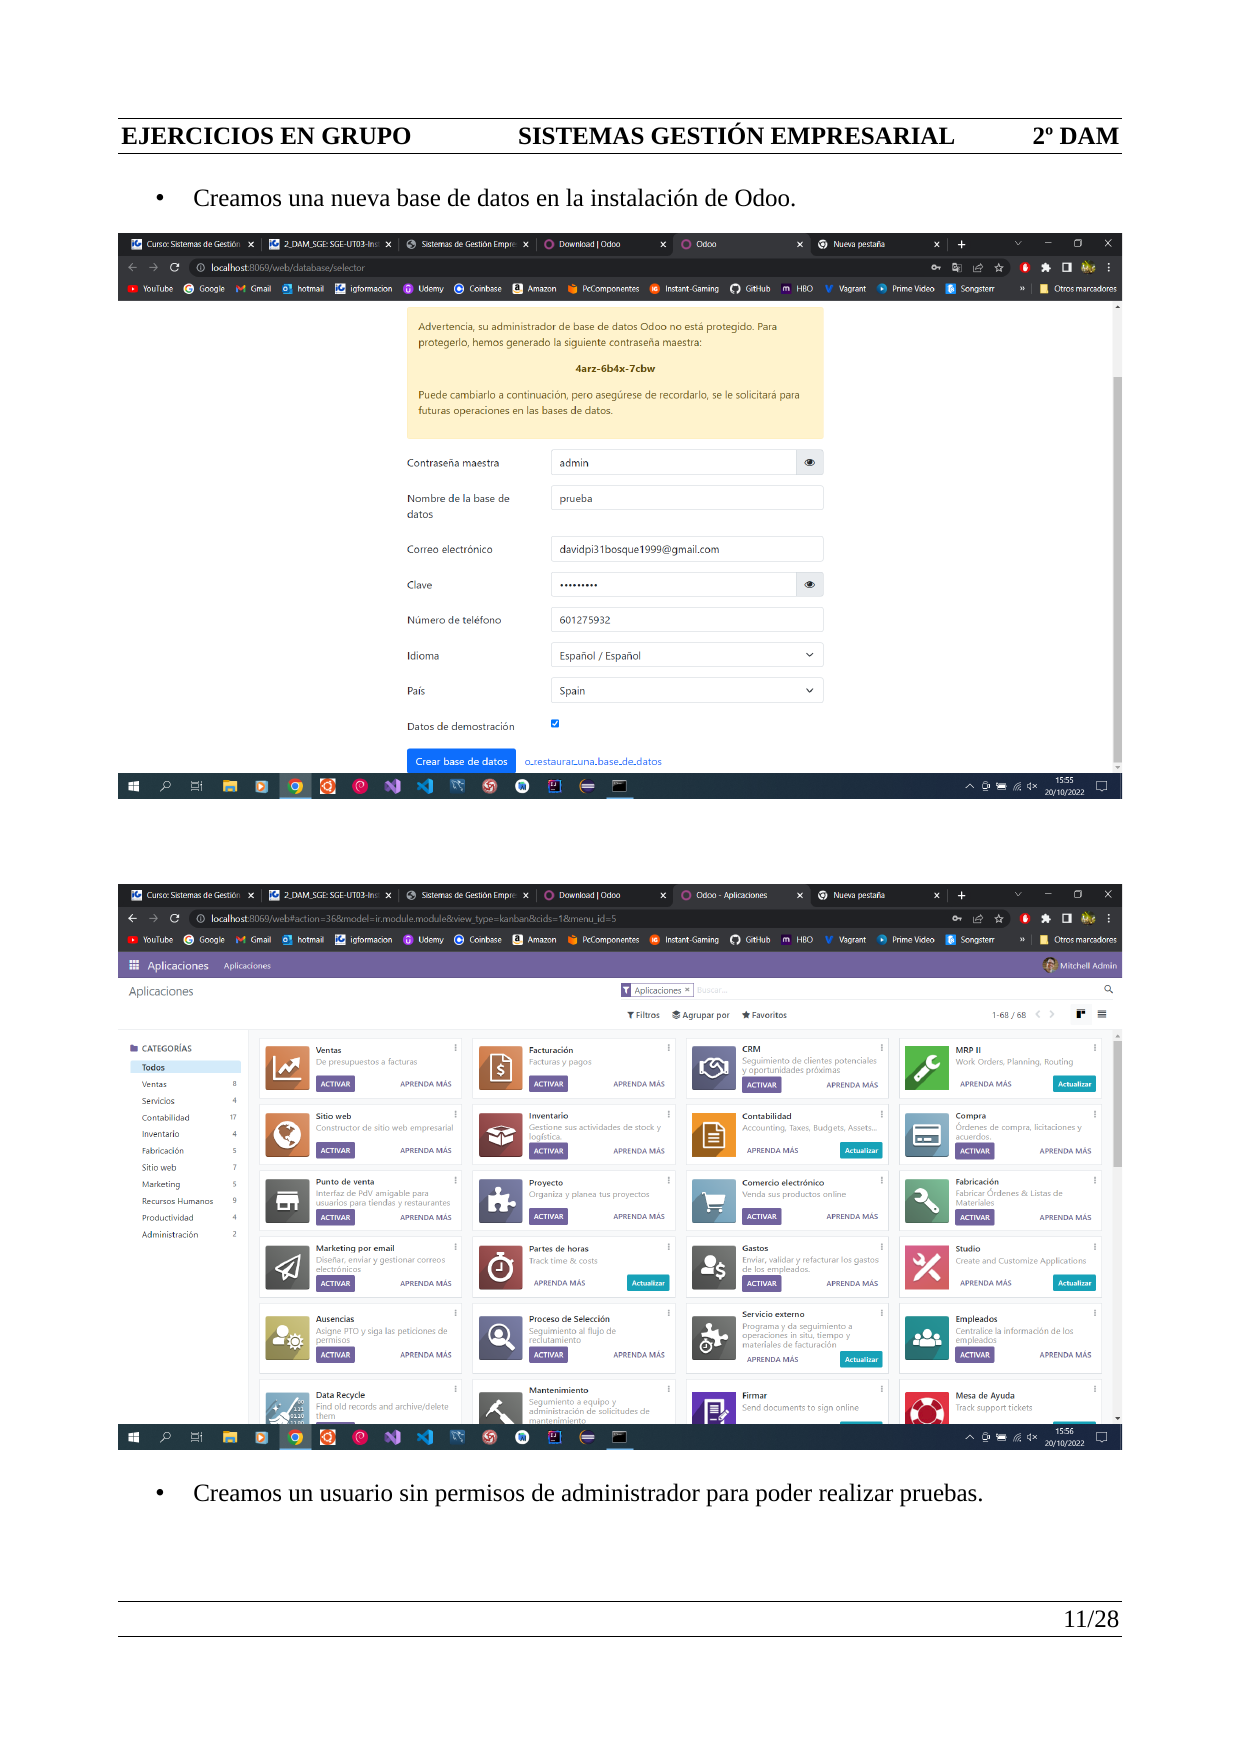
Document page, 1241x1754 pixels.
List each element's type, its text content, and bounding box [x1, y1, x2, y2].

picture [118, 884, 1123, 1450]
list Creamos una nueva base de datos en la instalación de Odoo. [156, 183, 1122, 211]
list Creamos un usuario sin permisos de administrador para poder realizar pruebas. [156, 1478, 1122, 1507]
picture [118, 233, 1123, 799]
